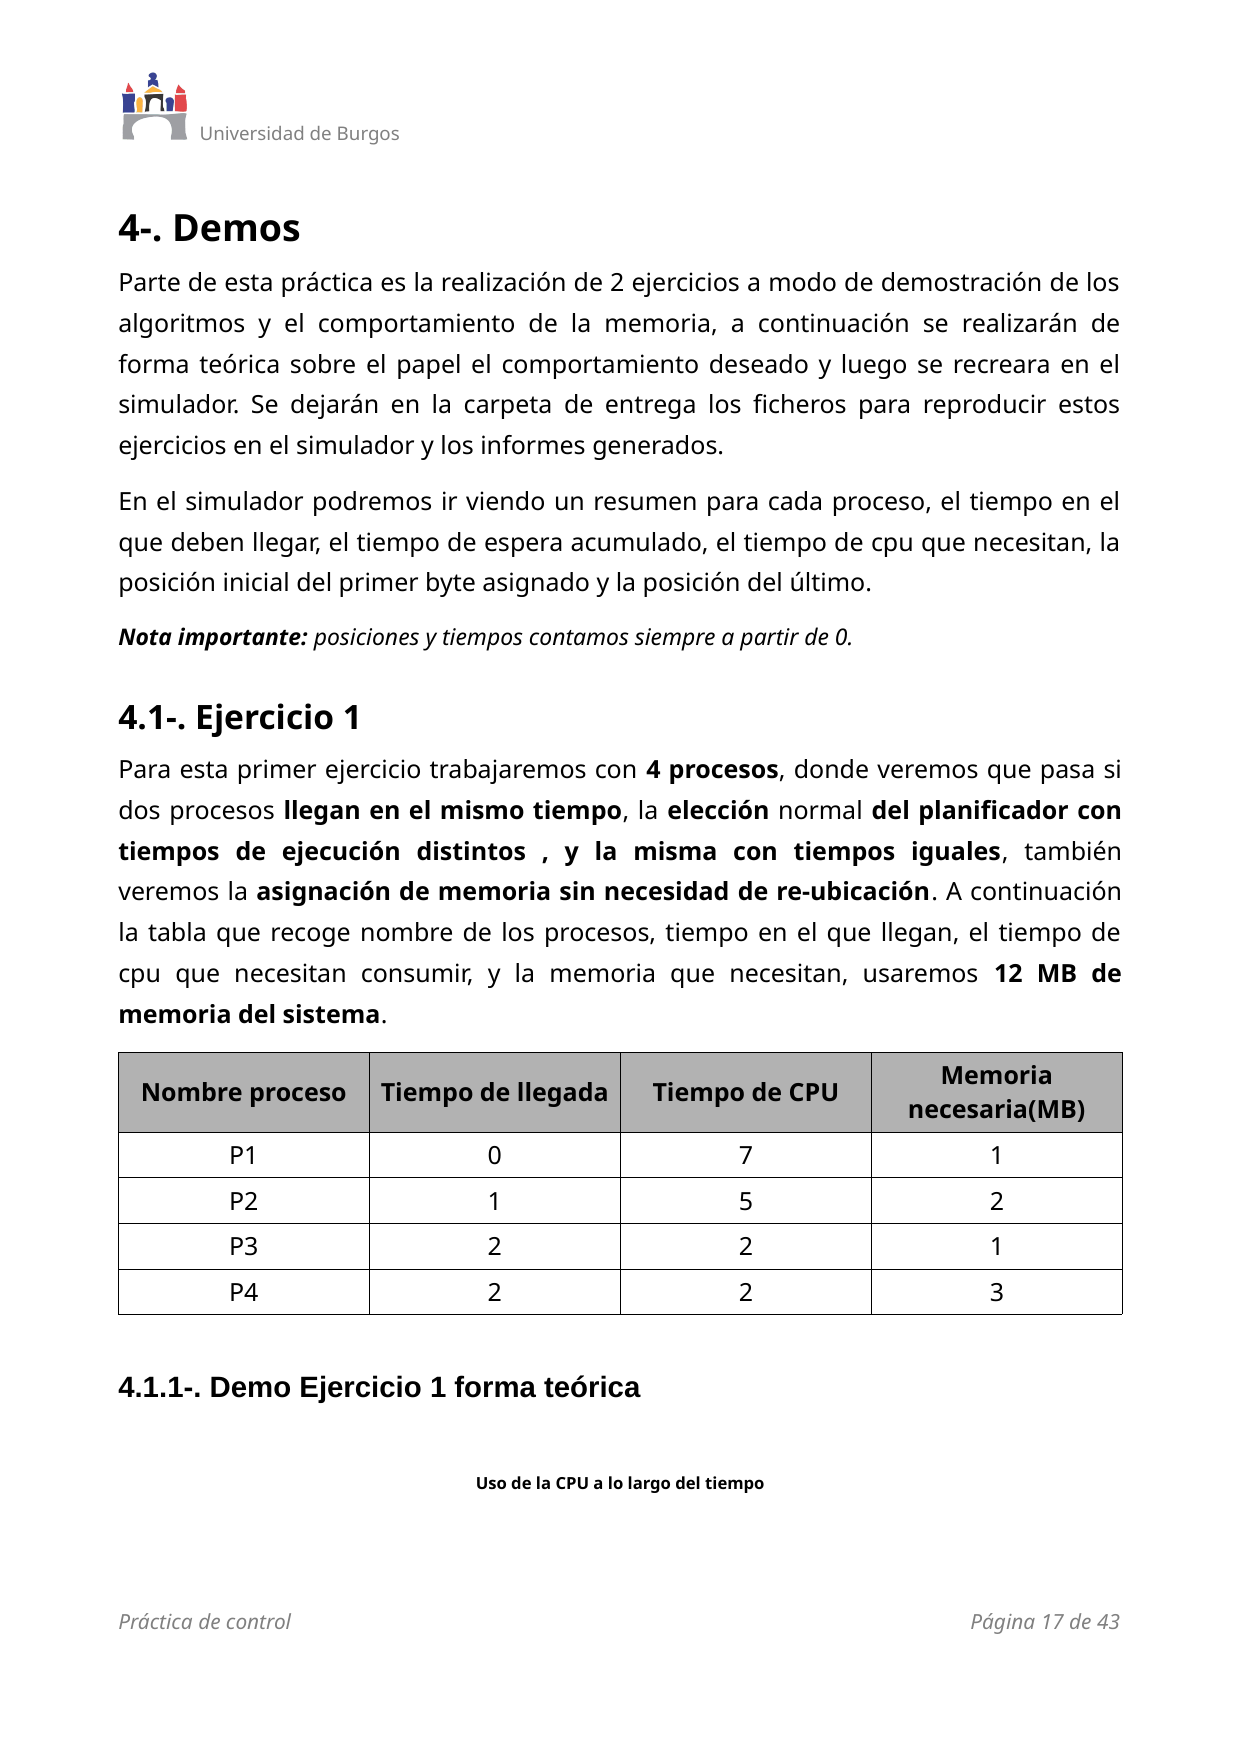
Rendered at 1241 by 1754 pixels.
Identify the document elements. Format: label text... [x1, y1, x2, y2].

table_cell 2 [872, 1178, 1122, 1223]
table_cell 7 [621, 1133, 871, 1177]
table_cell 5 [621, 1178, 871, 1223]
table_header Tiempo de CPU [621, 1053, 871, 1132]
table_cell 2 [621, 1224, 871, 1268]
text Uso de la CPU a lo largo del tiempo [118, 1471, 1122, 1494]
picture [117, 72, 189, 142]
table_cell 0 [370, 1133, 620, 1177]
table_cell 2 [370, 1270, 620, 1314]
table_cell P2 [119, 1178, 369, 1223]
text En el simulador podremos ir viendo un resumen para cada proceso, el tiempo en el que deben llegar, el tiempo de espera acumulado, el tiempo de cpu que necesitan, la posición inicial del primer byte asignado y la posición del último. [118, 483, 1122, 599]
table_cell P4 [119, 1270, 369, 1314]
table_header Memoria necesaria(MB) [872, 1053, 1122, 1132]
table_cell 1 [370, 1178, 620, 1223]
table_cell 3 [872, 1270, 1122, 1314]
subtitle 4-. Demos [118, 201, 1122, 252]
subtitle 4.1.1-. Demo Ejercicio 1 forma teórica [118, 1370, 1122, 1403]
table_header Nombre proceso [119, 1053, 369, 1132]
table_cell 2 [370, 1224, 620, 1268]
text Para esta primer ejercicio trabajaremos con 4 procesos, donde veremos que pasa si dos procesos llegan en el mismo tiempo, la elección normal del planificador con tiempos de ejecución distintos , y la misma con tiempos iguales, también veremos la asignación de memoria sin necesidad de re-ubicación. A continuación la tabla que recoge nombre de los procesos, tiempo en el que llegan, el tiempo de cpu que necesitan consumir, y la memoria que necesitan, usaremos 12 MB de memoria del sistema. [118, 752, 1122, 1031]
table_header Tiempo de llegada [370, 1053, 620, 1132]
subtitle 4.1-. Ejercicio 1 [118, 693, 1122, 739]
table_cell 1 [872, 1133, 1122, 1177]
table_cell 2 [621, 1270, 871, 1314]
text Nota importante: posiciones y tiempos contamos siempre a partir de 0. [118, 620, 1122, 652]
table_cell P1 [119, 1133, 369, 1177]
text Parte de esta práctica es la realización de 2 ejercicios a modo de demostración de los algoritmos y el comportamiento de la memoria, a continuación se realizarán de forma teórica sobre el papel el comportamiento deseado y luego se recreara en el simulador. Se dejarán en la carpeta de entrega los ficheros para reproducir estos ejercicios en el simulador y los informes generados. [118, 264, 1122, 462]
table_cell 1 [872, 1224, 1122, 1268]
table_cell P3 [119, 1224, 369, 1268]
